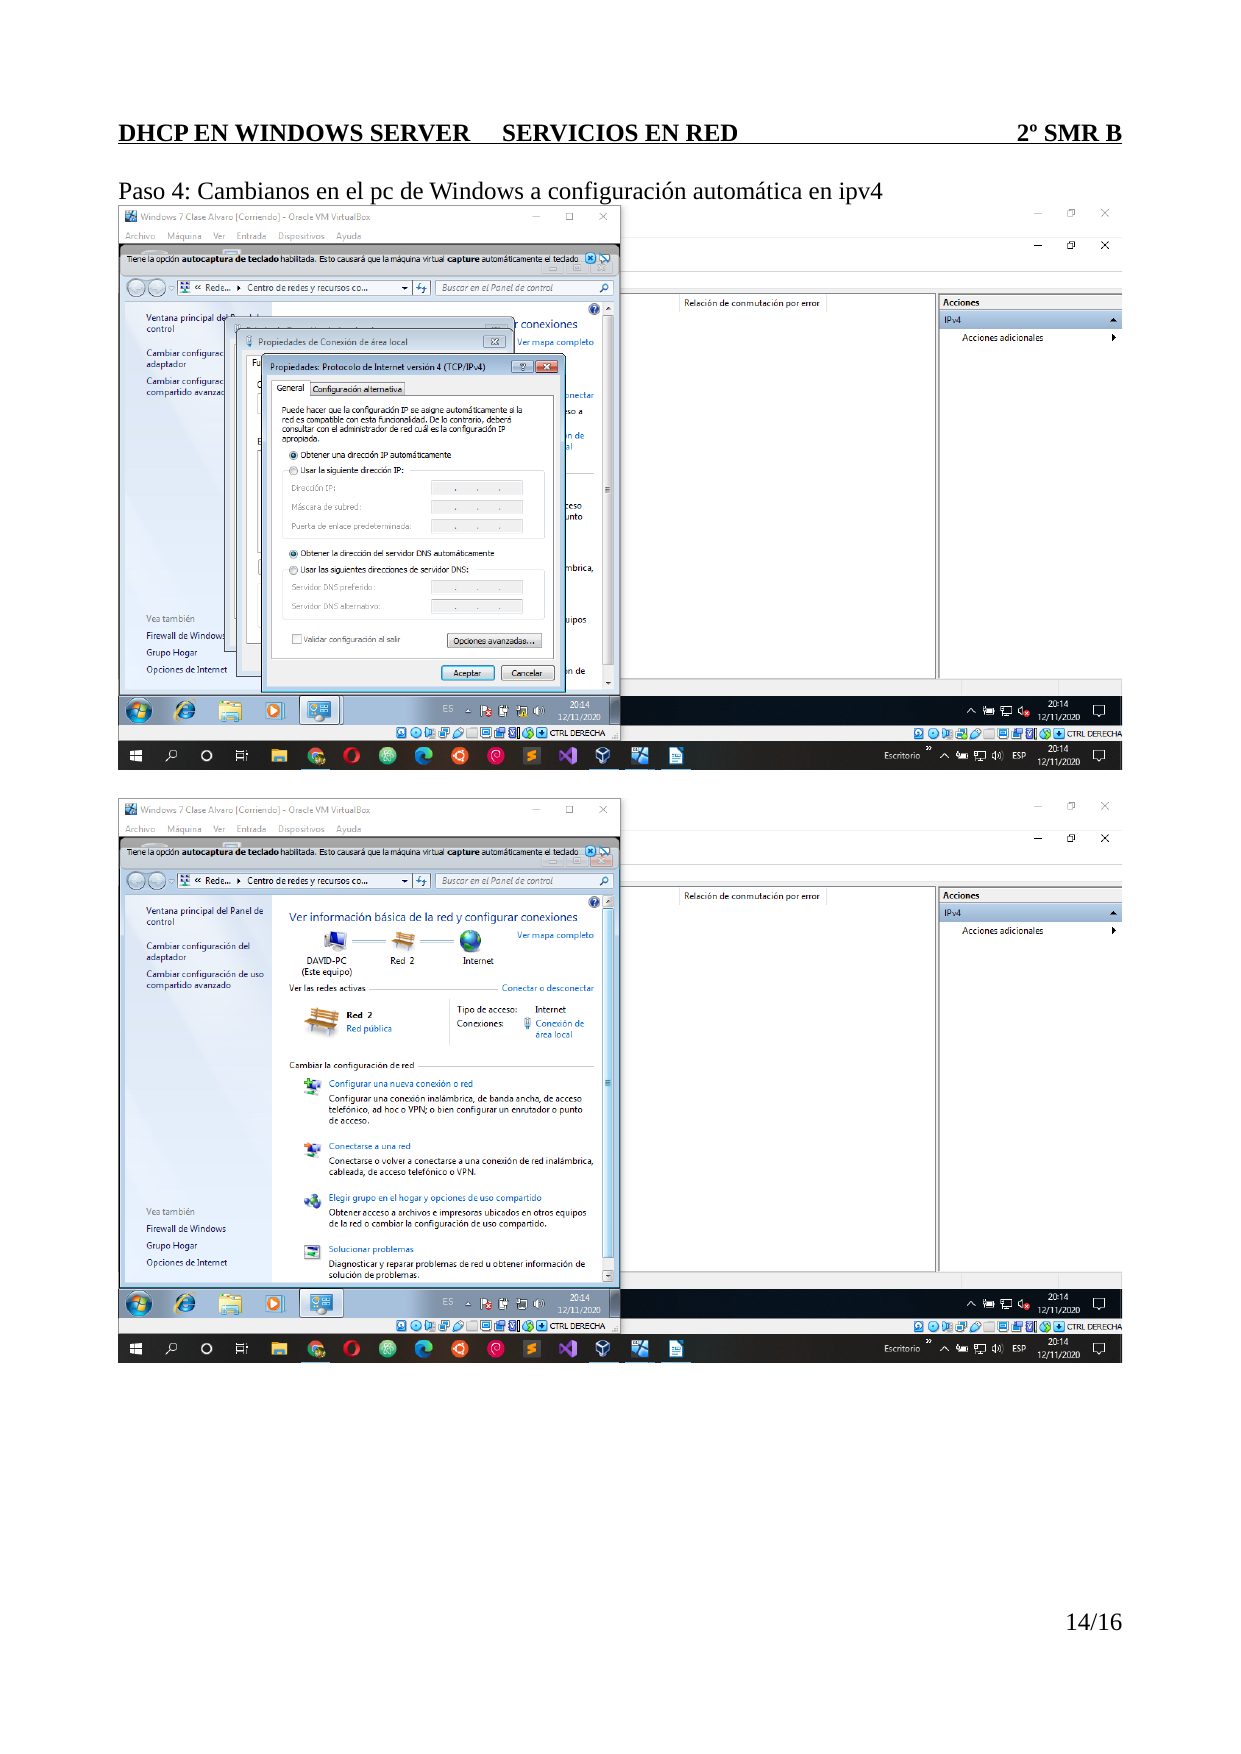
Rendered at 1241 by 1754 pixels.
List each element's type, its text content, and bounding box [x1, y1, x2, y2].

text Paso 4: Cambianos en el pc de Windows a configuración automática en ipv4 [118, 176, 1122, 205]
picture [118, 798, 1123, 1363]
picture [118, 205, 1123, 770]
